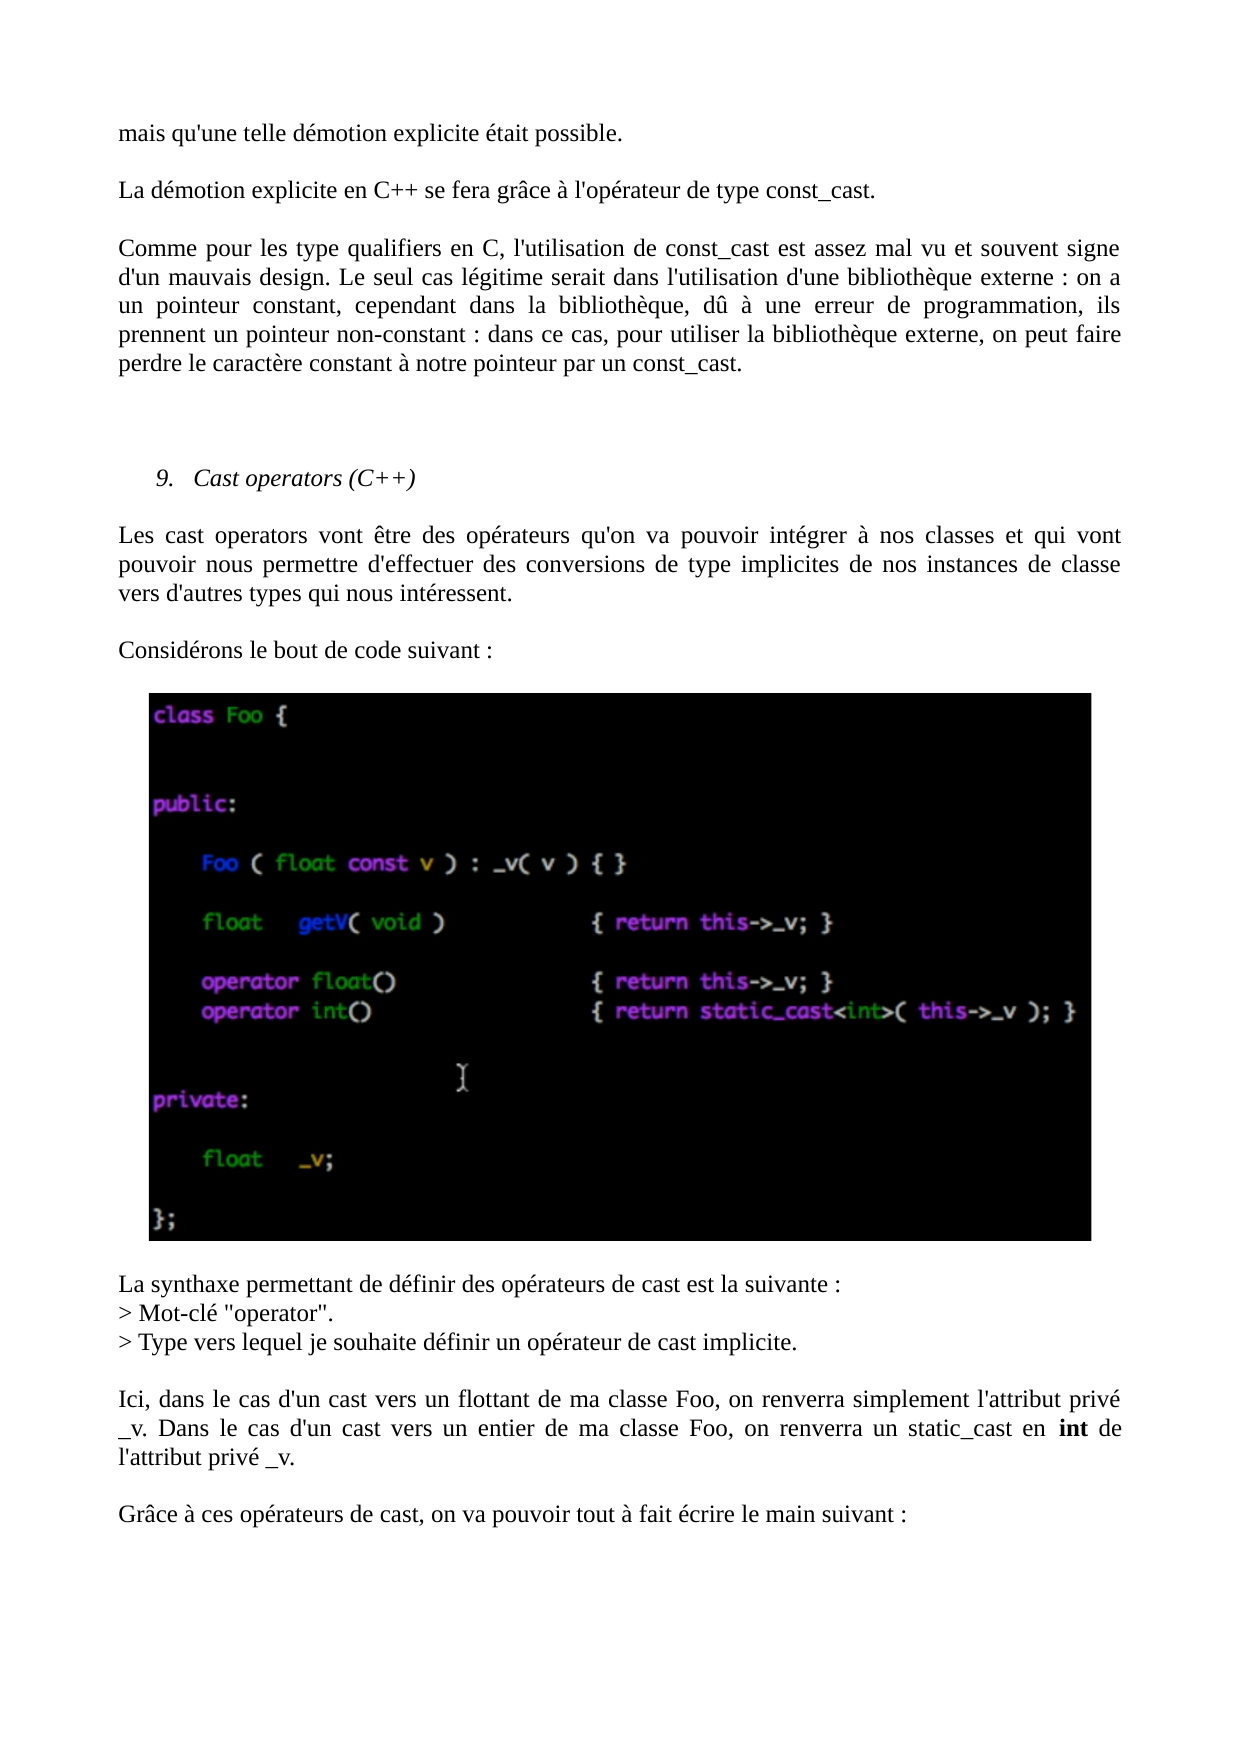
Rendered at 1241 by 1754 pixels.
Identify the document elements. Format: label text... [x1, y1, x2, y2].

text La démotion explicite en C++ se fera grâce à l'opérateur de type const_cast. [118, 176, 1122, 204]
text La synthaxe permettant de définir des opérateurs de cast est la suivante : [118, 1269, 1122, 1298]
text mais qu'une telle démotion explicite était possible. [118, 118, 1122, 147]
text Ici, dans le cas d'un cast vers un flottant de ma classe Foo, on renverra simplement l'attribut privé _v. Dans le cas d'un cast vers un entier de ma classe Foo, on renverra un static_cast en int de l'attribut privé _v. [118, 1384, 1122, 1470]
text > Mot-clé "operator". [118, 1298, 1122, 1327]
text > Type vers lequel je souhaite définir un opérateur de cast implicite. [118, 1327, 1122, 1355]
text Comme pour les type qualifiers en C, l'utilisation de const_cast est assez mal vu et souvent signe d'un mauvais design. Le seul cas légitime serait dans l'utilisation d'une bibliothèque externe : on a un pointeur constant, cependant dans la bibliothèque, dû à une erreur de programmation, ils prennent un pointeur non-constant : dans ce cas, pour utiliser la bibliothèque externe, on peut faire perdre le caractère constant à notre pointeur par un const_cast. [118, 233, 1122, 377]
list Cast operators (C++) [156, 463, 1122, 492]
text Grâce à ces opérateurs de cast, on va pouvoir tout à fait écrire le main suivant : [118, 1499, 1122, 1528]
text Considérons le bout de code suivant : [118, 636, 1122, 664]
text Les cast operators vont être des opérateurs qu'on va pouvoir intégrer à nos classes et qui vont pouvoir nous permettre d'effectuer des conversions de type implicites de nos instances de classe vers d'autres types qui nous intéressent. [118, 521, 1122, 607]
